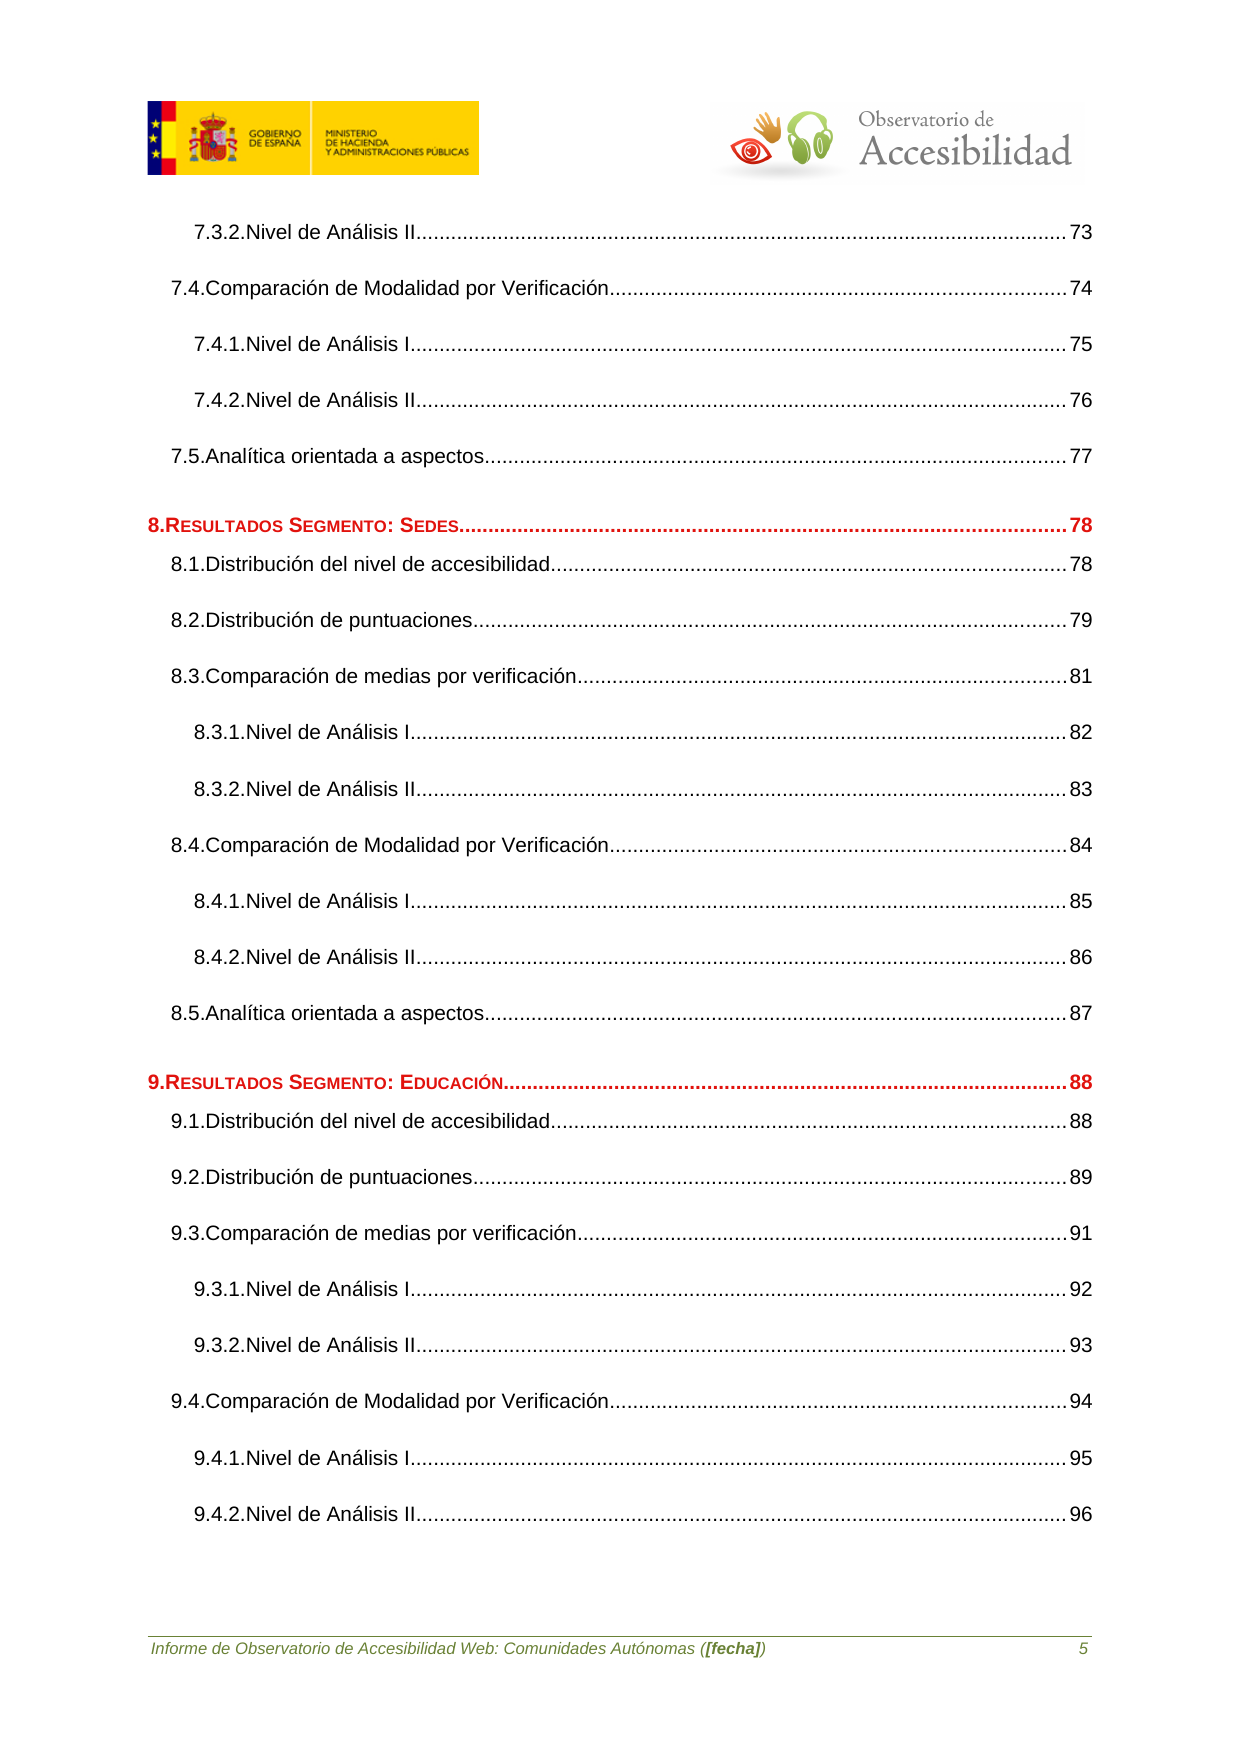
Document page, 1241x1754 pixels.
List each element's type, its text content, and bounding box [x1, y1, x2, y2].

text 8.3.Comparación de medias por verificación 81 [171, 664, 1092, 688]
text 9.4.2.Nivel de Análisis II 96 [193, 1501, 1092, 1525]
text 9.3.1.Nivel de Análisis I 92 [193, 1277, 1092, 1301]
text 7.4.2.Nivel de Análisis II 76 [193, 388, 1092, 412]
text 9.2.Distribución de puntuaciones 89 [171, 1164, 1092, 1188]
picture [147, 101, 479, 175]
text 7.5.Analítica orientada a aspectos 77 [171, 444, 1092, 468]
text 8.4.1.Nivel de Análisis I 85 [193, 889, 1092, 913]
text 9.4.1.Nivel de Análisis I 95 [193, 1445, 1092, 1469]
text 7.4.1.Nivel de Análisis I 75 [193, 332, 1092, 356]
text 8.3.2.Nivel de Análisis II 83 [193, 776, 1092, 800]
text 9.4.Comparación de Modalidad por Verificación 94 [171, 1389, 1092, 1413]
text 7.4.Comparación de Modalidad por Verificación 74 [171, 276, 1092, 300]
picture [710, 102, 1086, 185]
text 7.3.2.Nivel de Análisis II 73 [193, 220, 1092, 244]
text 8.4.2.Nivel de Análisis II 86 [193, 945, 1092, 969]
text 8.1.Distribución del nivel de accesibilidad 78 [171, 552, 1092, 576]
text 8.3.1.Nivel de Análisis I 82 [193, 720, 1092, 744]
text 9.Resultados Segmento: Educación 88 [148, 1069, 1092, 1093]
text 9.3.Comparación de medias por verificación 91 [171, 1221, 1092, 1245]
text 8.5.Analítica orientada a aspectos 87 [171, 1001, 1092, 1025]
text 8.2.Distribución de puntuaciones 79 [171, 608, 1092, 632]
text 9.3.2.Nivel de Análisis II 93 [193, 1333, 1092, 1357]
text 9.1.Distribución del nivel de accesibilidad 88 [171, 1108, 1092, 1132]
text 8.Resultados Segmento: Sedes 78 [148, 513, 1092, 537]
text 8.4.Comparación de Modalidad por Verificación 84 [171, 832, 1092, 856]
